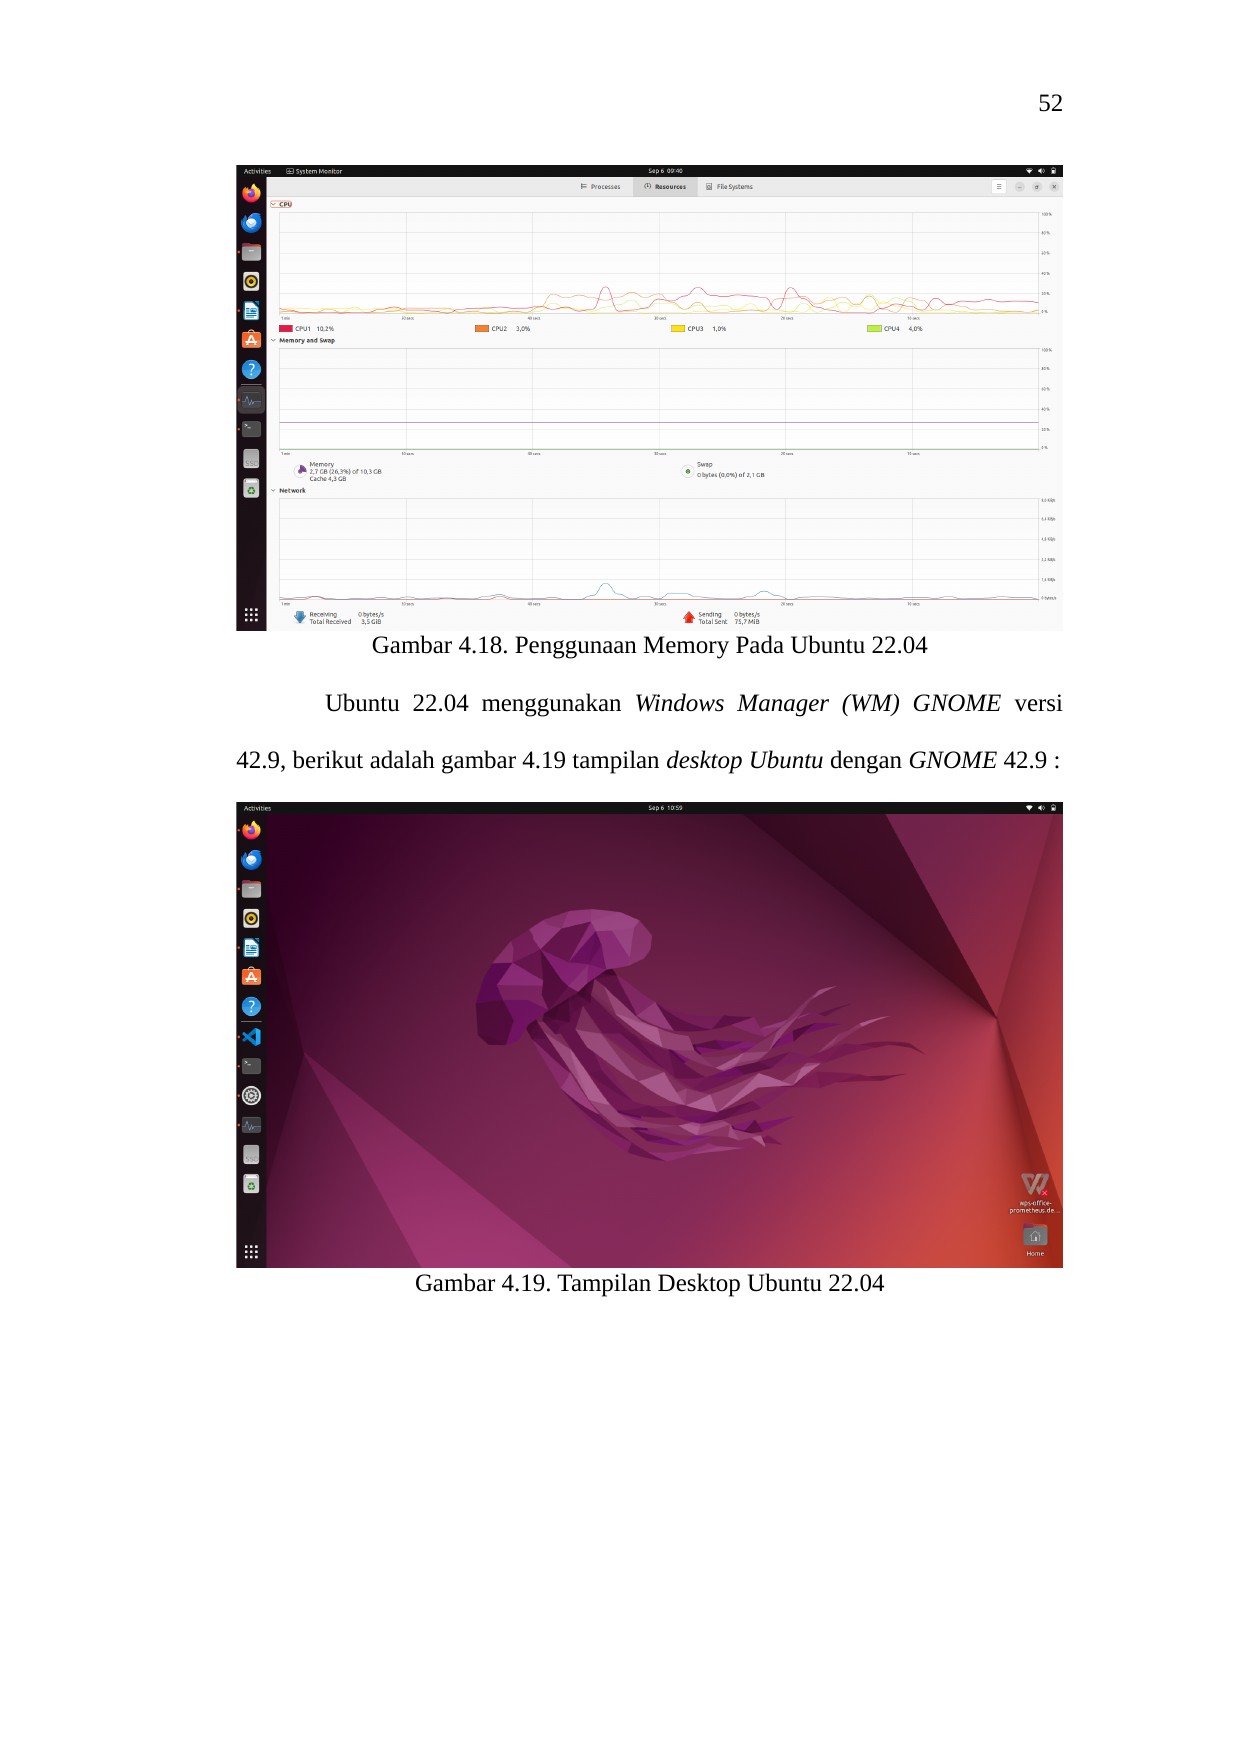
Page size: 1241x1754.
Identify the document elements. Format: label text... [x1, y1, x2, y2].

text Ubuntu 22.04 menggunakan Windows Manager (WM) GNOME versi 42.9, berikut adalah gambar 4.19 tampilan desktop Ubuntu dengan GNOME 42.9 : [236, 659, 1063, 774]
text Gambar 4.18. Penggunaan memory pada Ubuntu 22.04 [236, 631, 1063, 659]
picture [236, 165, 1063, 631]
picture [236, 802, 1063, 1268]
text Gambar 4.19. Tampilan desktop Ubuntu 22.04 [236, 1268, 1063, 1297]
